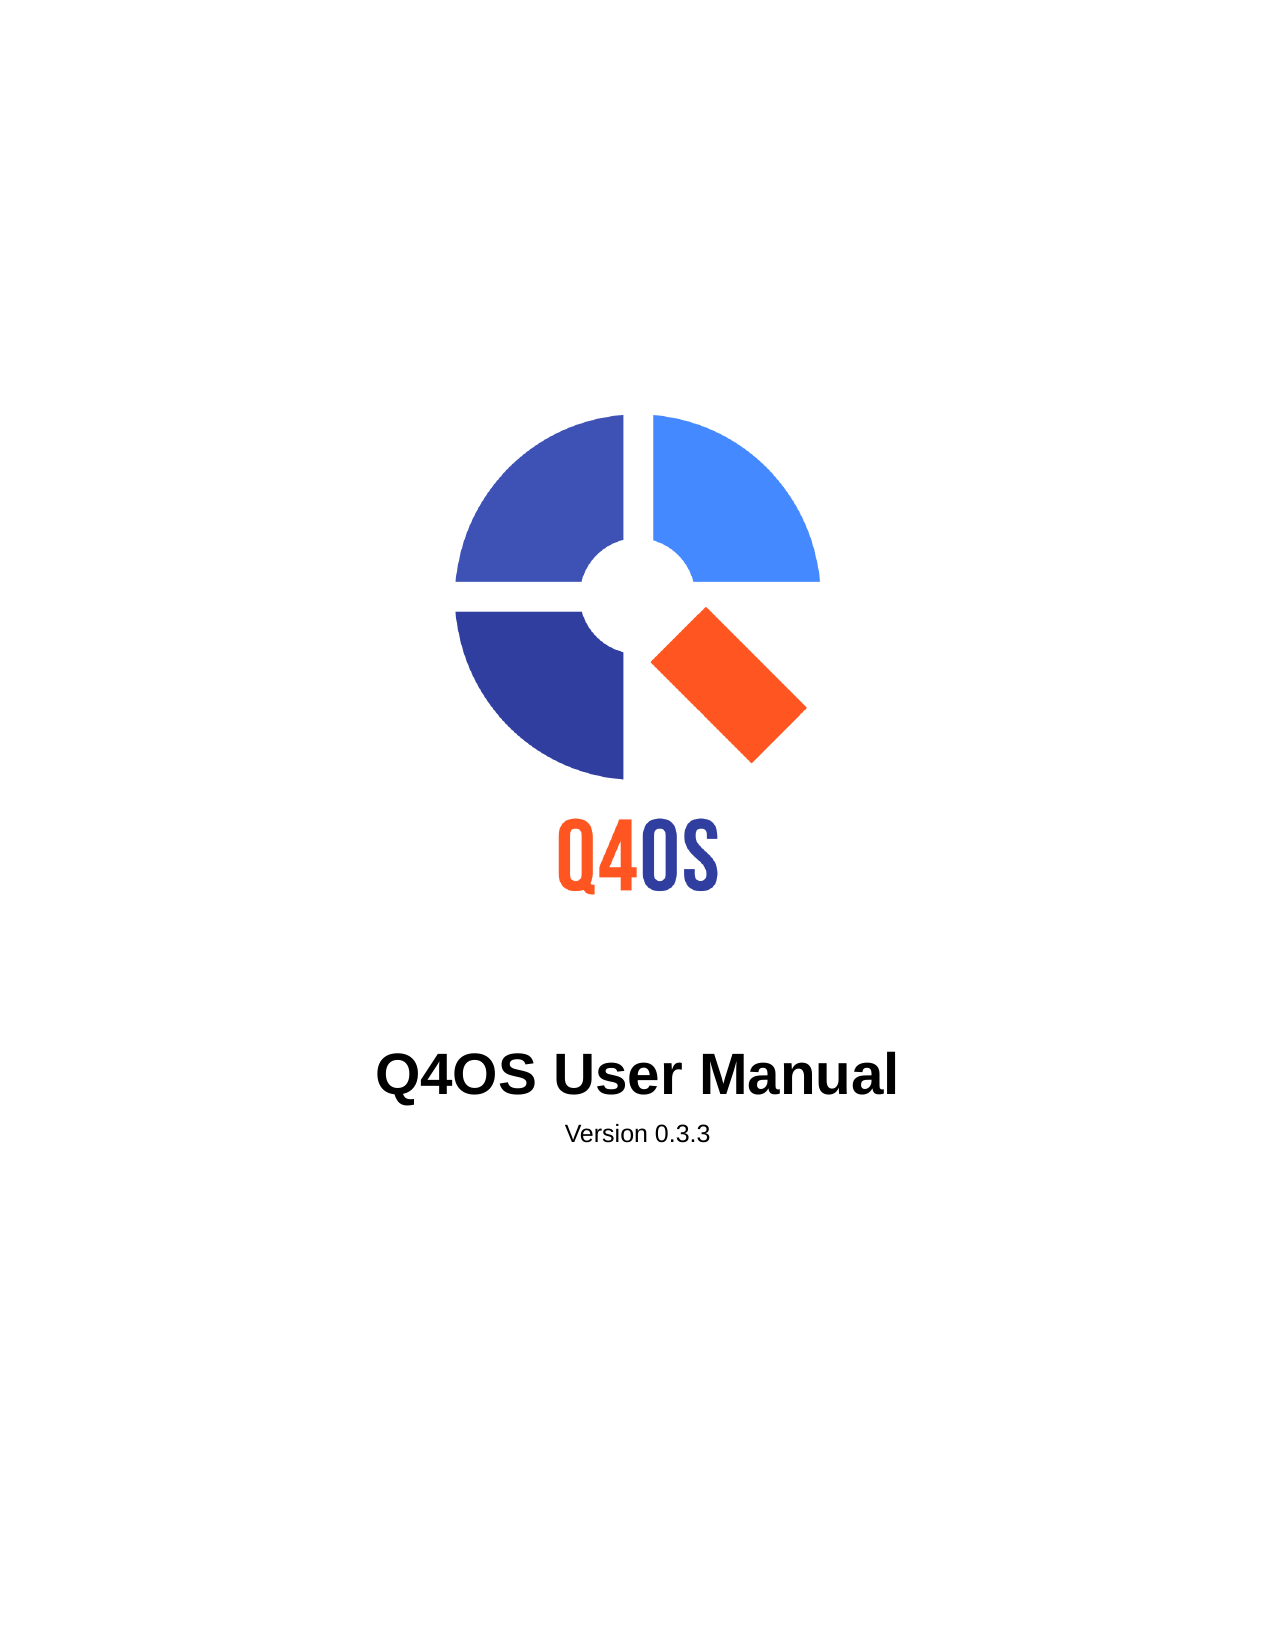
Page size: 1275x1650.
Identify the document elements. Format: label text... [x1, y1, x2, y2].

picture [337, 354, 938, 955]
text Version 0.3.3 [118, 1119, 1157, 1148]
title Q4OS User Manual [118, 1040, 1157, 1107]
